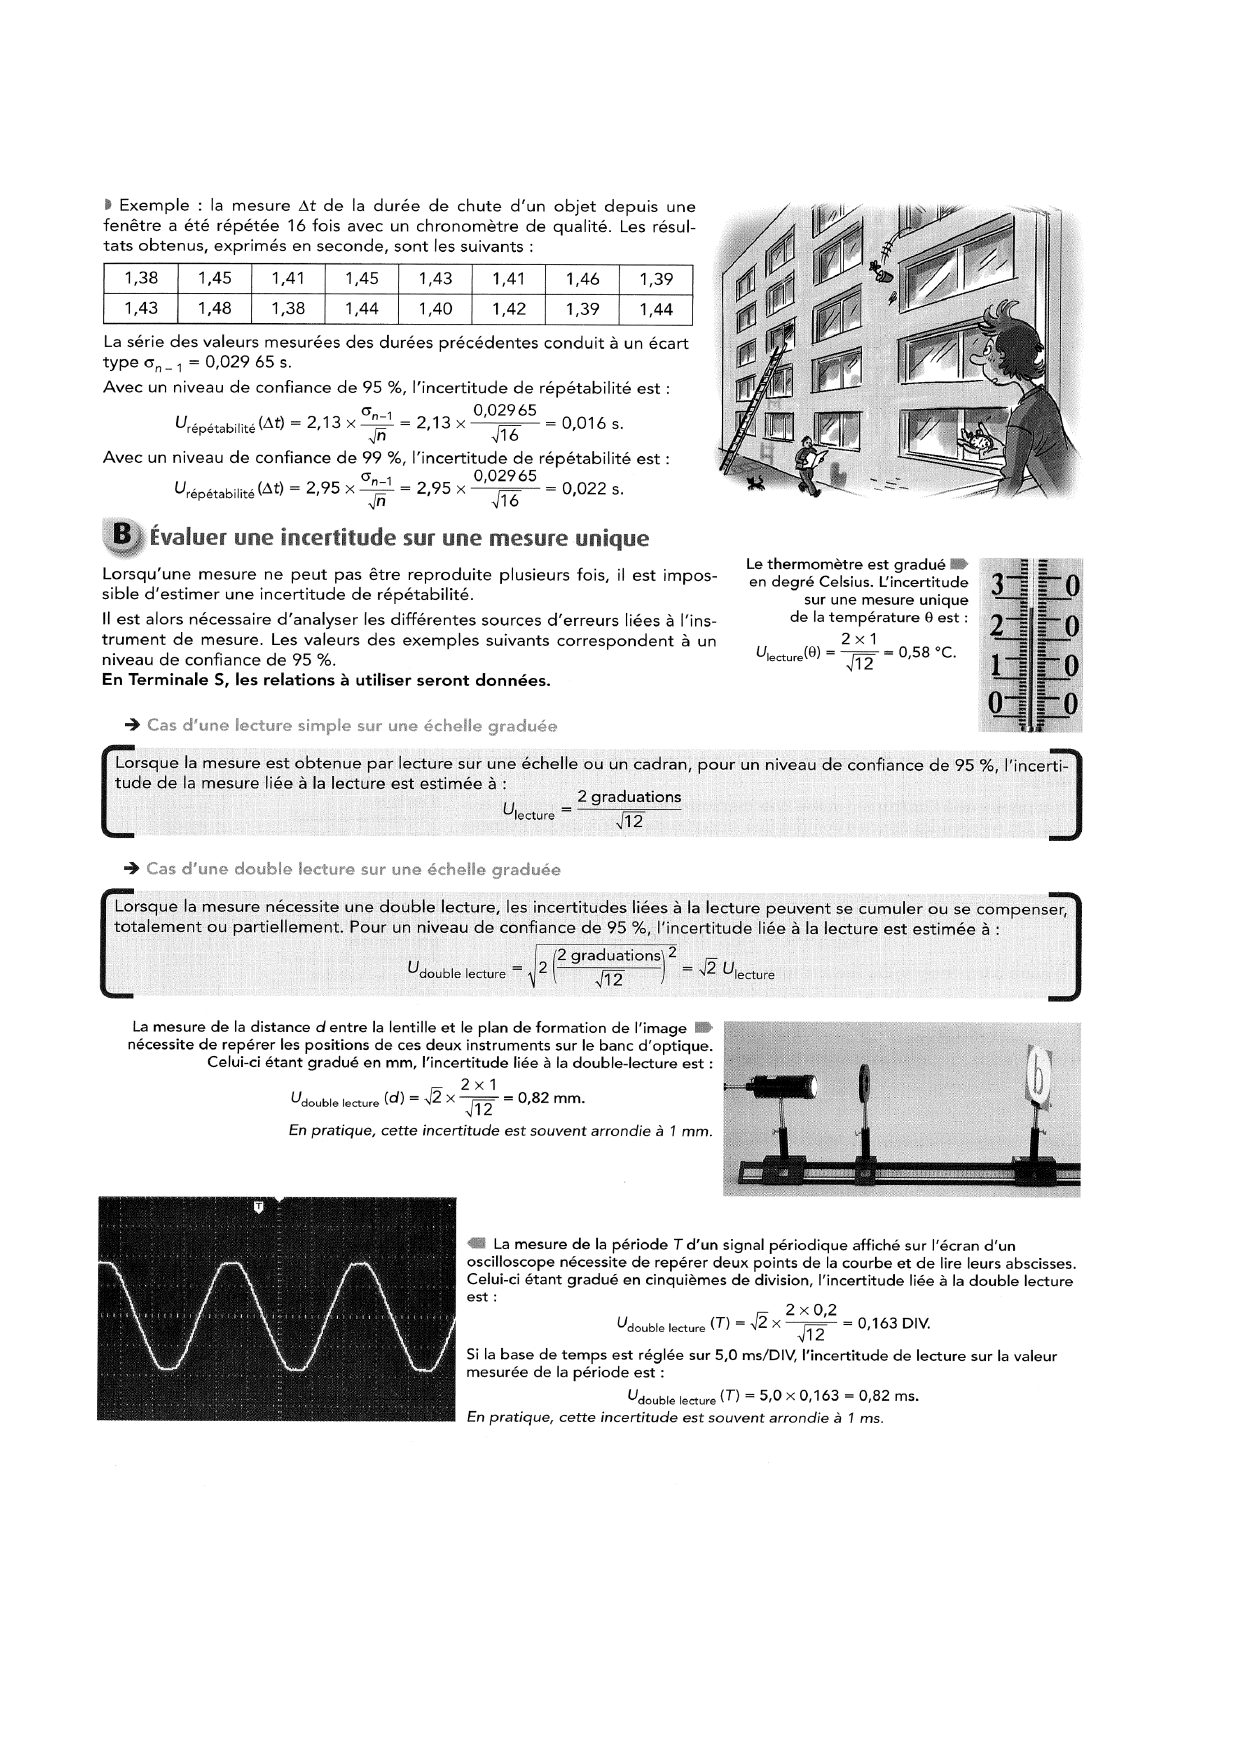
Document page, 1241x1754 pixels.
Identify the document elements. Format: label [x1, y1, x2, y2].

picture [59, 59, 1182, 1532]
